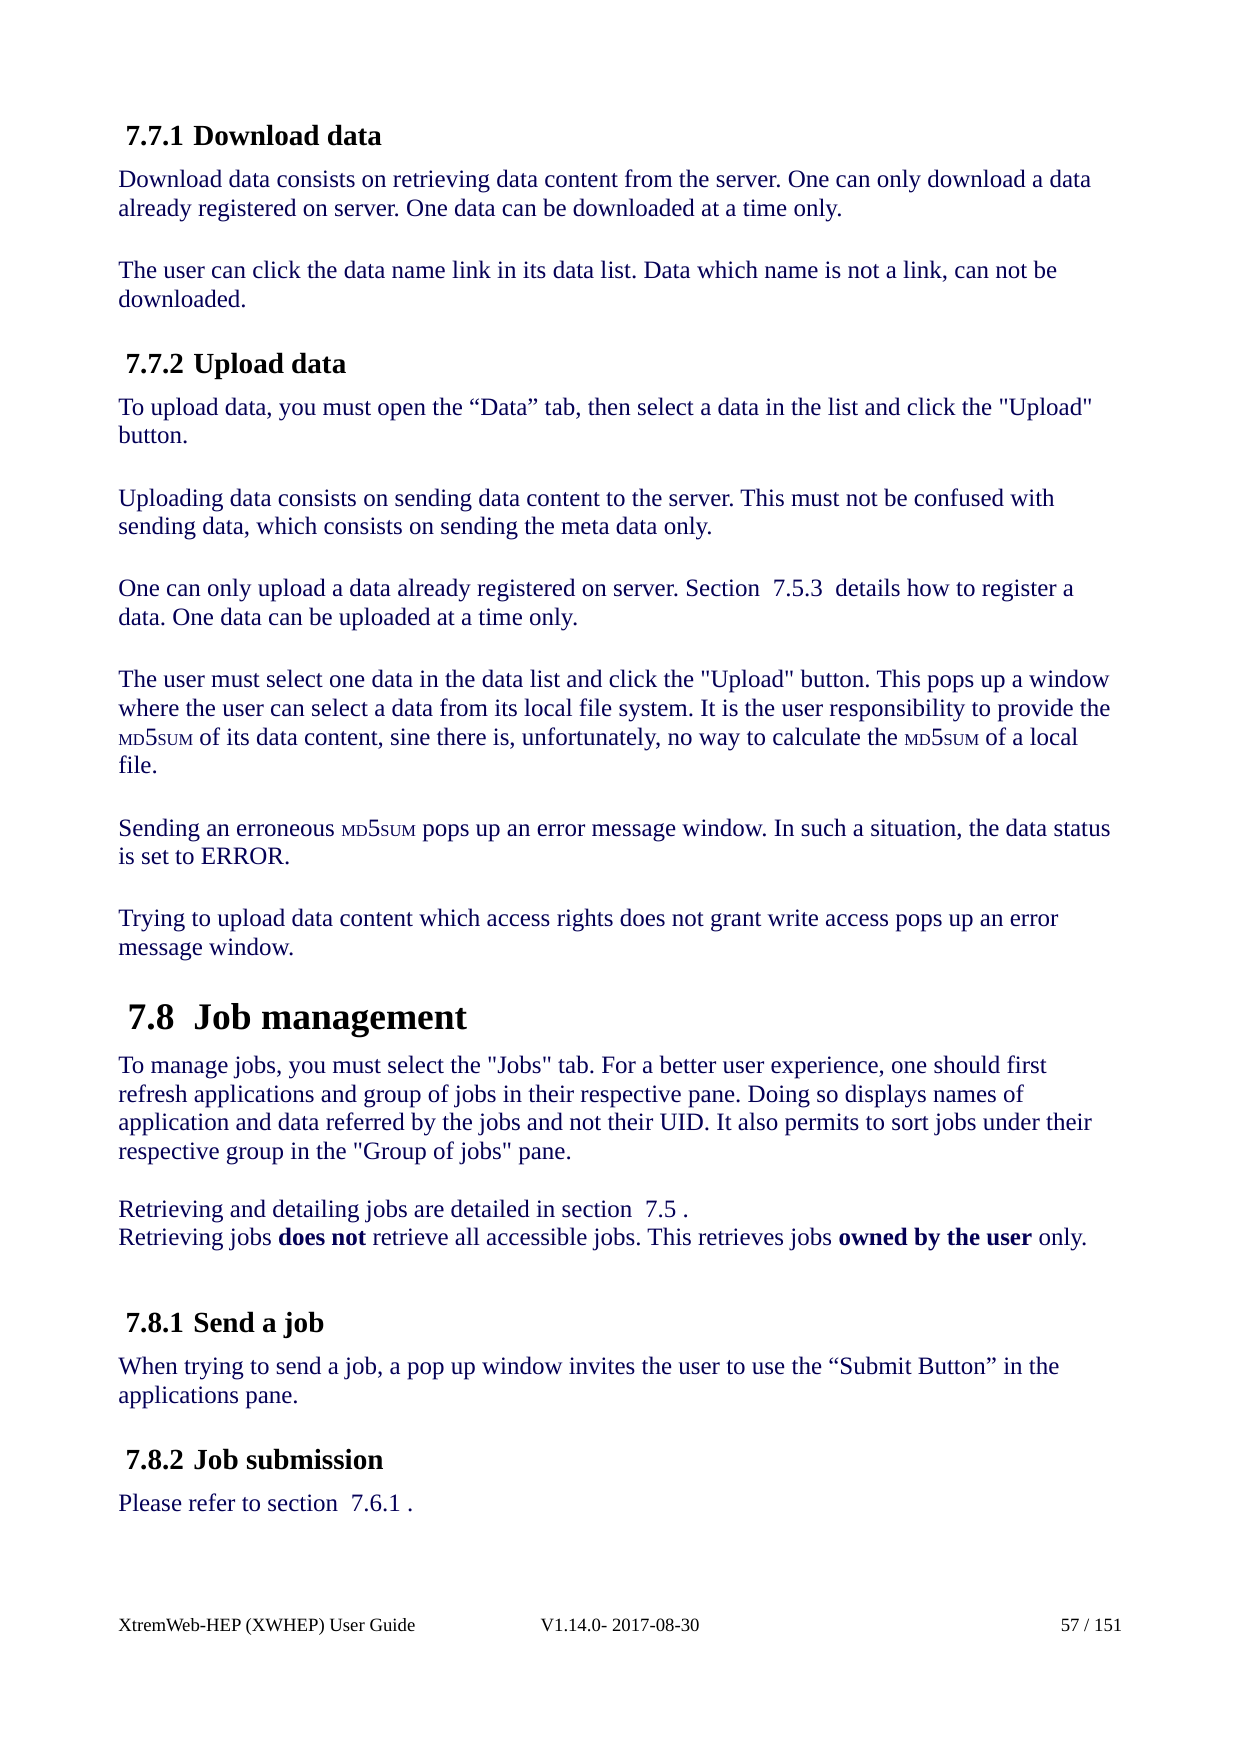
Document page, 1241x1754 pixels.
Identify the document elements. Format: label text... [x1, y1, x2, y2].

text Retrieving jobs does not retrieve all accessible jobs. This retrieves jobs owned by the user only. [118, 1222, 1122, 1251]
text Trying to upload data content which access rights does not grant write access pops up an error message window. [118, 903, 1122, 961]
text The user must select one data in the data list and click the "Upload" button. This pops up a window where the user can select a data from its local file system. It is the user responsibility to provide the md5sum of its data content, sine there is, unfortunately, no way to calculate the md5sum of a local file. [118, 664, 1122, 779]
text One can only upload a data already registered on server. Section 7.5.3 details how to register a data. One data can be uploaded at a time only. [118, 573, 1122, 631]
text Download data consists on retrieving data content from the server. One can only download a data already registered on server. One data can be downloaded at a time only. [118, 164, 1122, 222]
text Retrieving and detailing jobs are detailed in section 7.5. [118, 1194, 1122, 1222]
subtitle Download data [118, 118, 1122, 152]
text When trying to send a job, a pop up window invites the user to use the “Submit Button” in the applications pane. [118, 1351, 1122, 1408]
subtitle Send a job [118, 1305, 1122, 1338]
text Sending an erroneous md5sum pops up an error message window. In such a situation, the data status is set to ERROR. [118, 813, 1122, 870]
text Please refer to section 7.6.1. [118, 1488, 1122, 1517]
text The user can click the data name link in its data list. Data which name is not a link, can not be downloaded. [118, 255, 1122, 312]
text To manage jobs, you must select the "Jobs" tab. For a better user experience, one should first refresh applications and group of jobs in their respective pane. Doing so displays names of application and data referred by the jobs and not their UID. It also permits to sort jobs under their respective group in the "Group of jobs" pane. [118, 1050, 1122, 1165]
text To upload data, you must open the “Data” tab, then select a data in the list and click the "Upload" button. [118, 392, 1122, 449]
text Uploading data consists on sending data content to the server. This must not be confused with sending data, which consists on sending the meta data only. [118, 483, 1122, 540]
subtitle Upload data [118, 346, 1122, 379]
subtitle Job management [118, 994, 1122, 1037]
subtitle Job submission [118, 1442, 1122, 1475]
